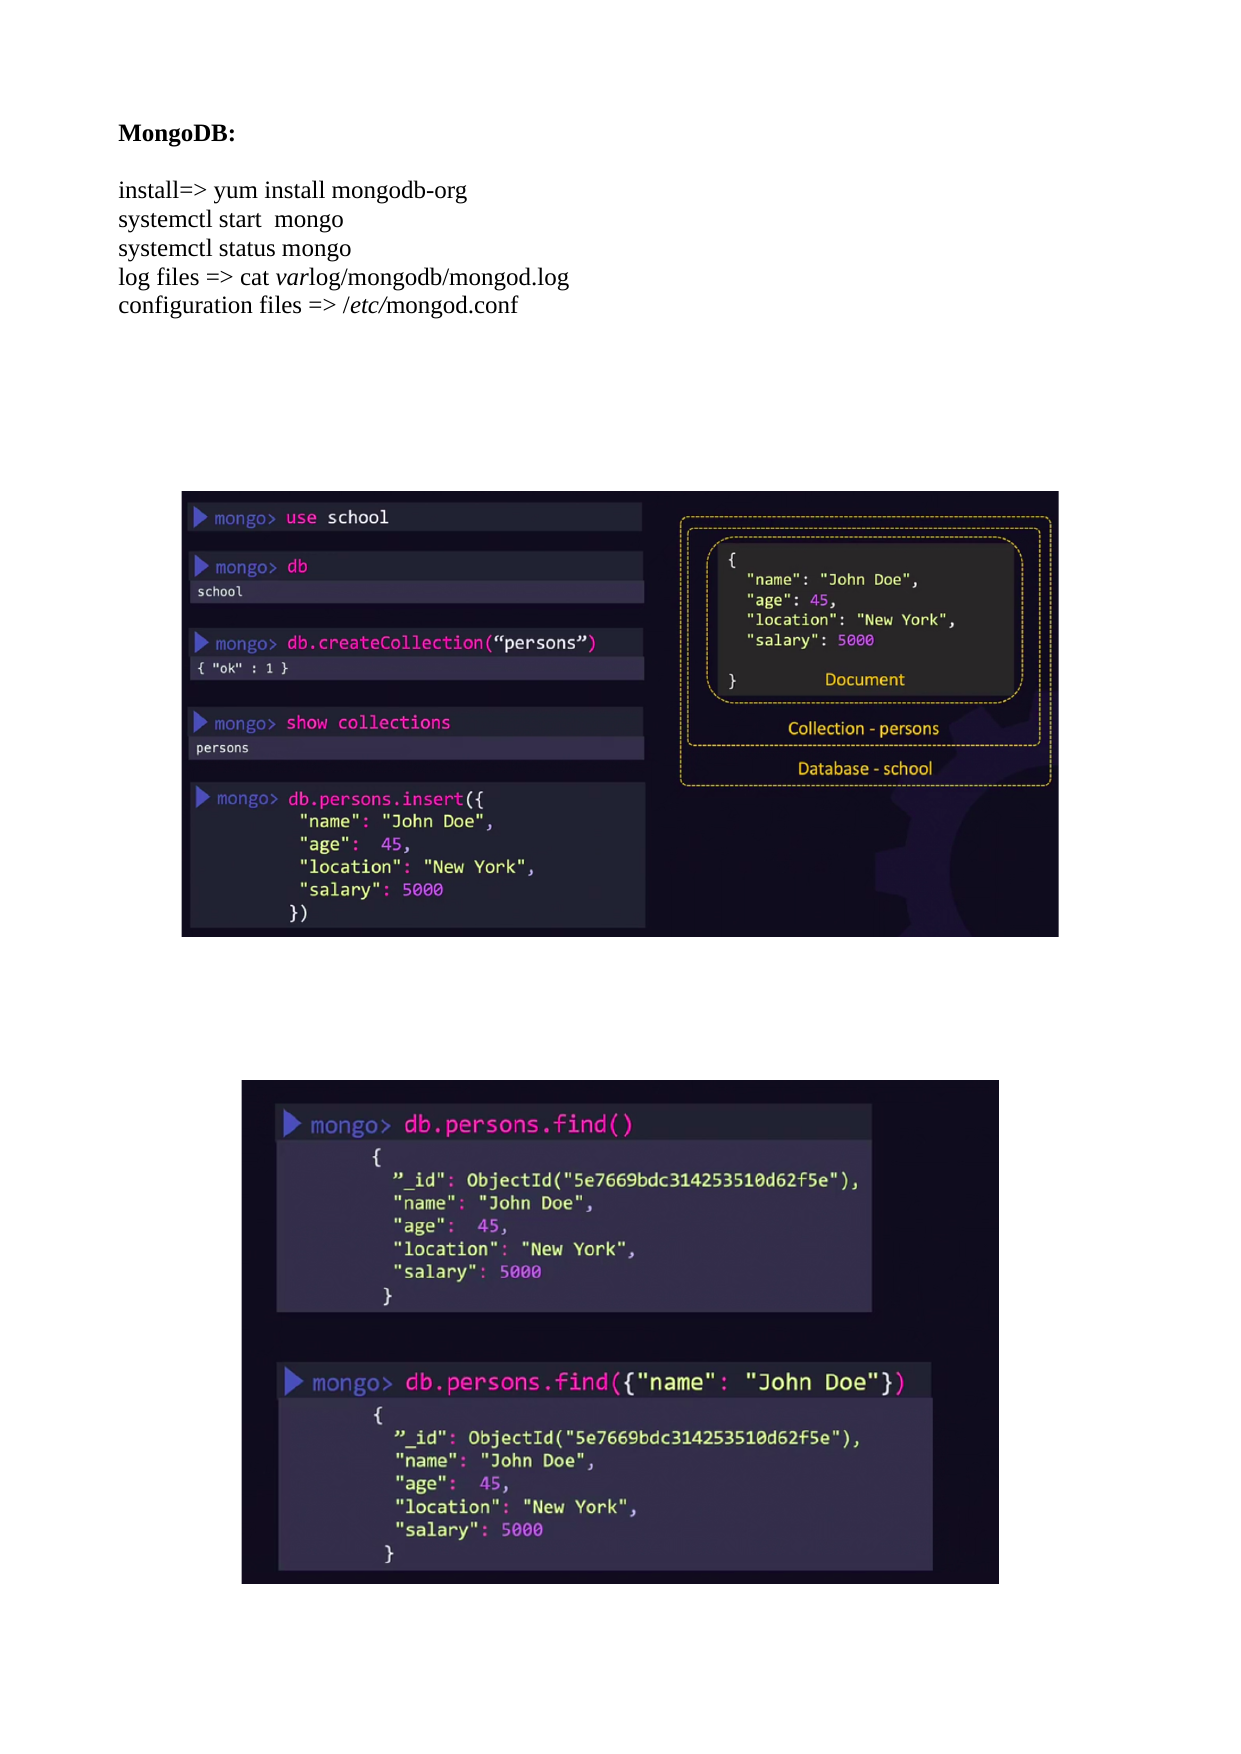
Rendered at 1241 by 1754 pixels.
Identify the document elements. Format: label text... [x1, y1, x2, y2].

text install=> yum install mongodb-org [118, 176, 1122, 204]
text systemctl status mongo [118, 233, 1122, 262]
text log files => cat varlog/mongodb/mongod.log [118, 262, 1122, 291]
text MongoDB: [118, 118, 1122, 147]
picture [241, 1080, 999, 1584]
text systemctl start mongo [118, 204, 1122, 233]
picture [181, 491, 1059, 937]
text configuration files => /etc/mongod.conf [118, 291, 1122, 319]
